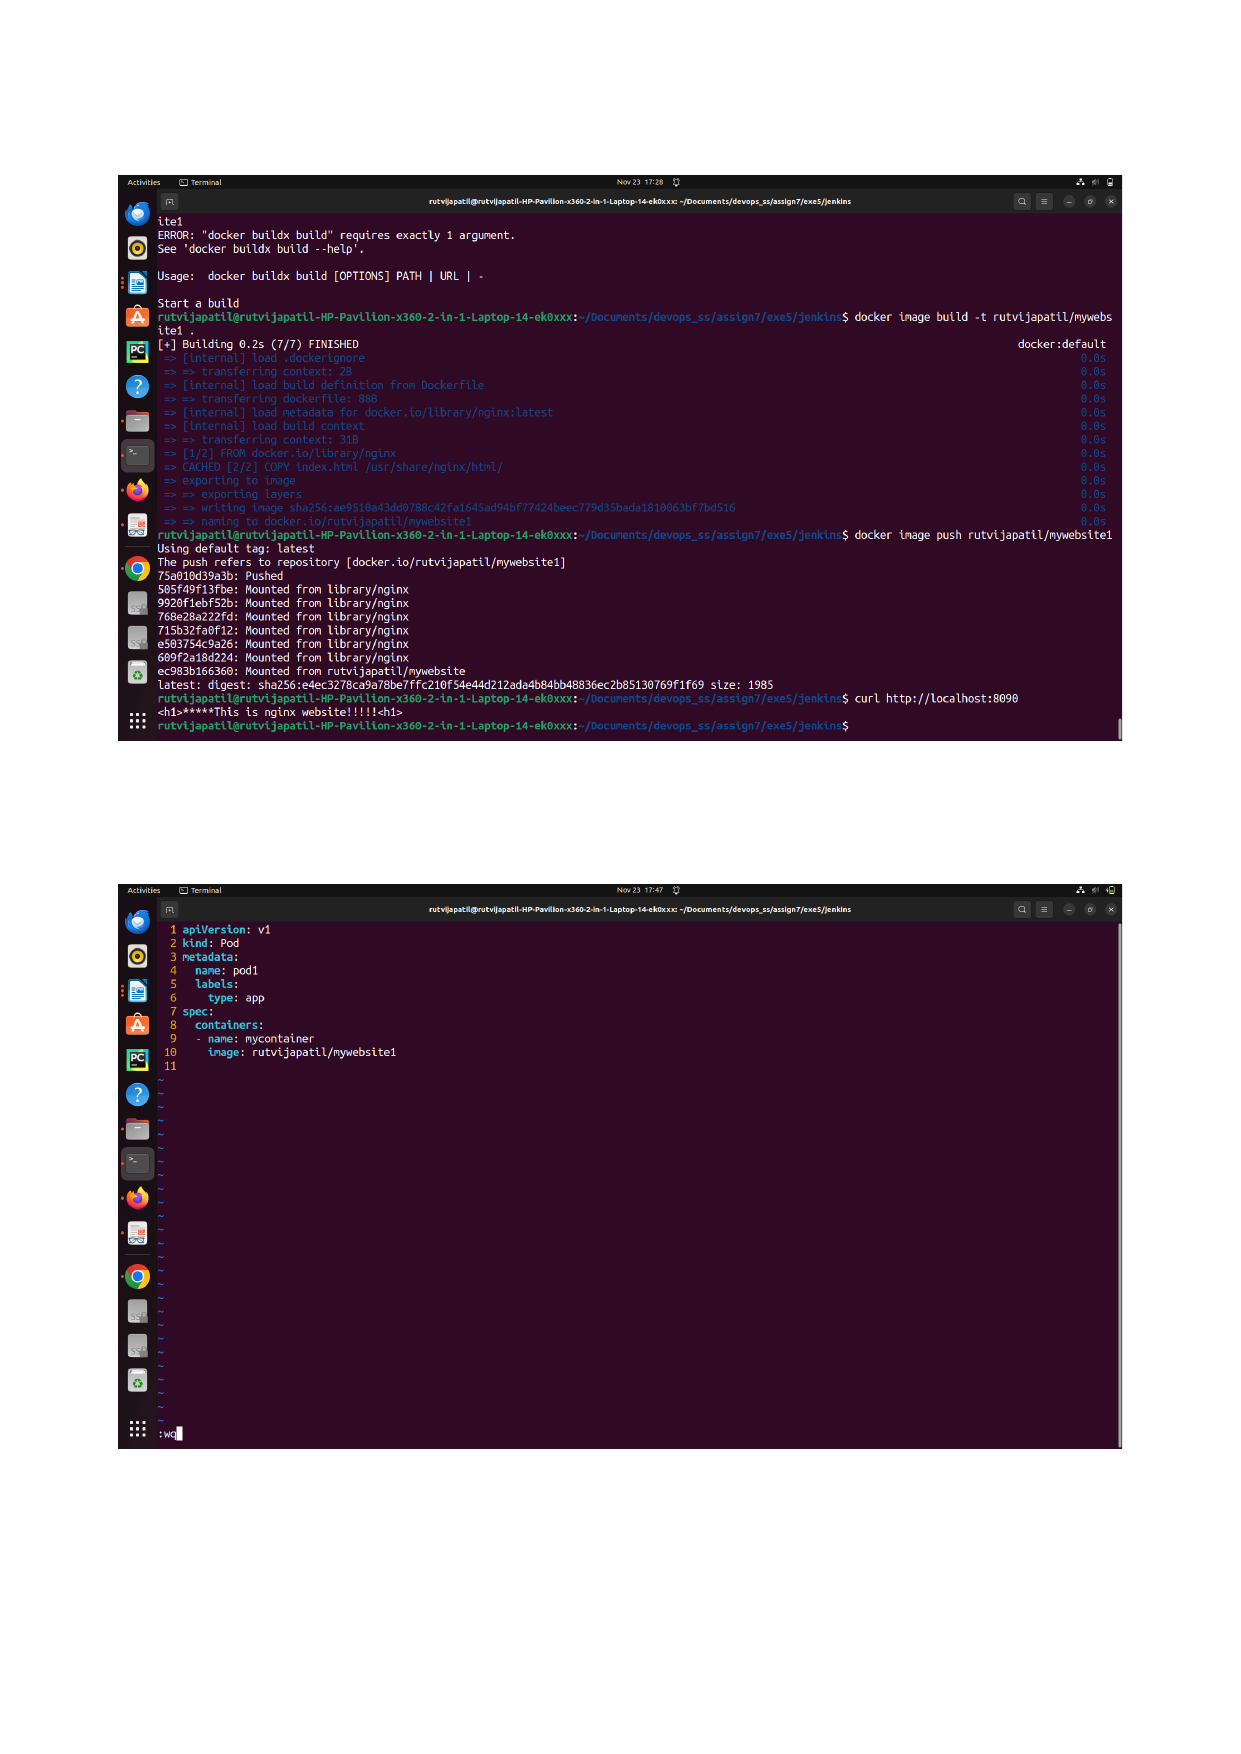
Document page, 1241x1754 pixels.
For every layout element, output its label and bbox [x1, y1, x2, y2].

picture [118, 175, 1123, 741]
picture [118, 884, 1123, 1449]
